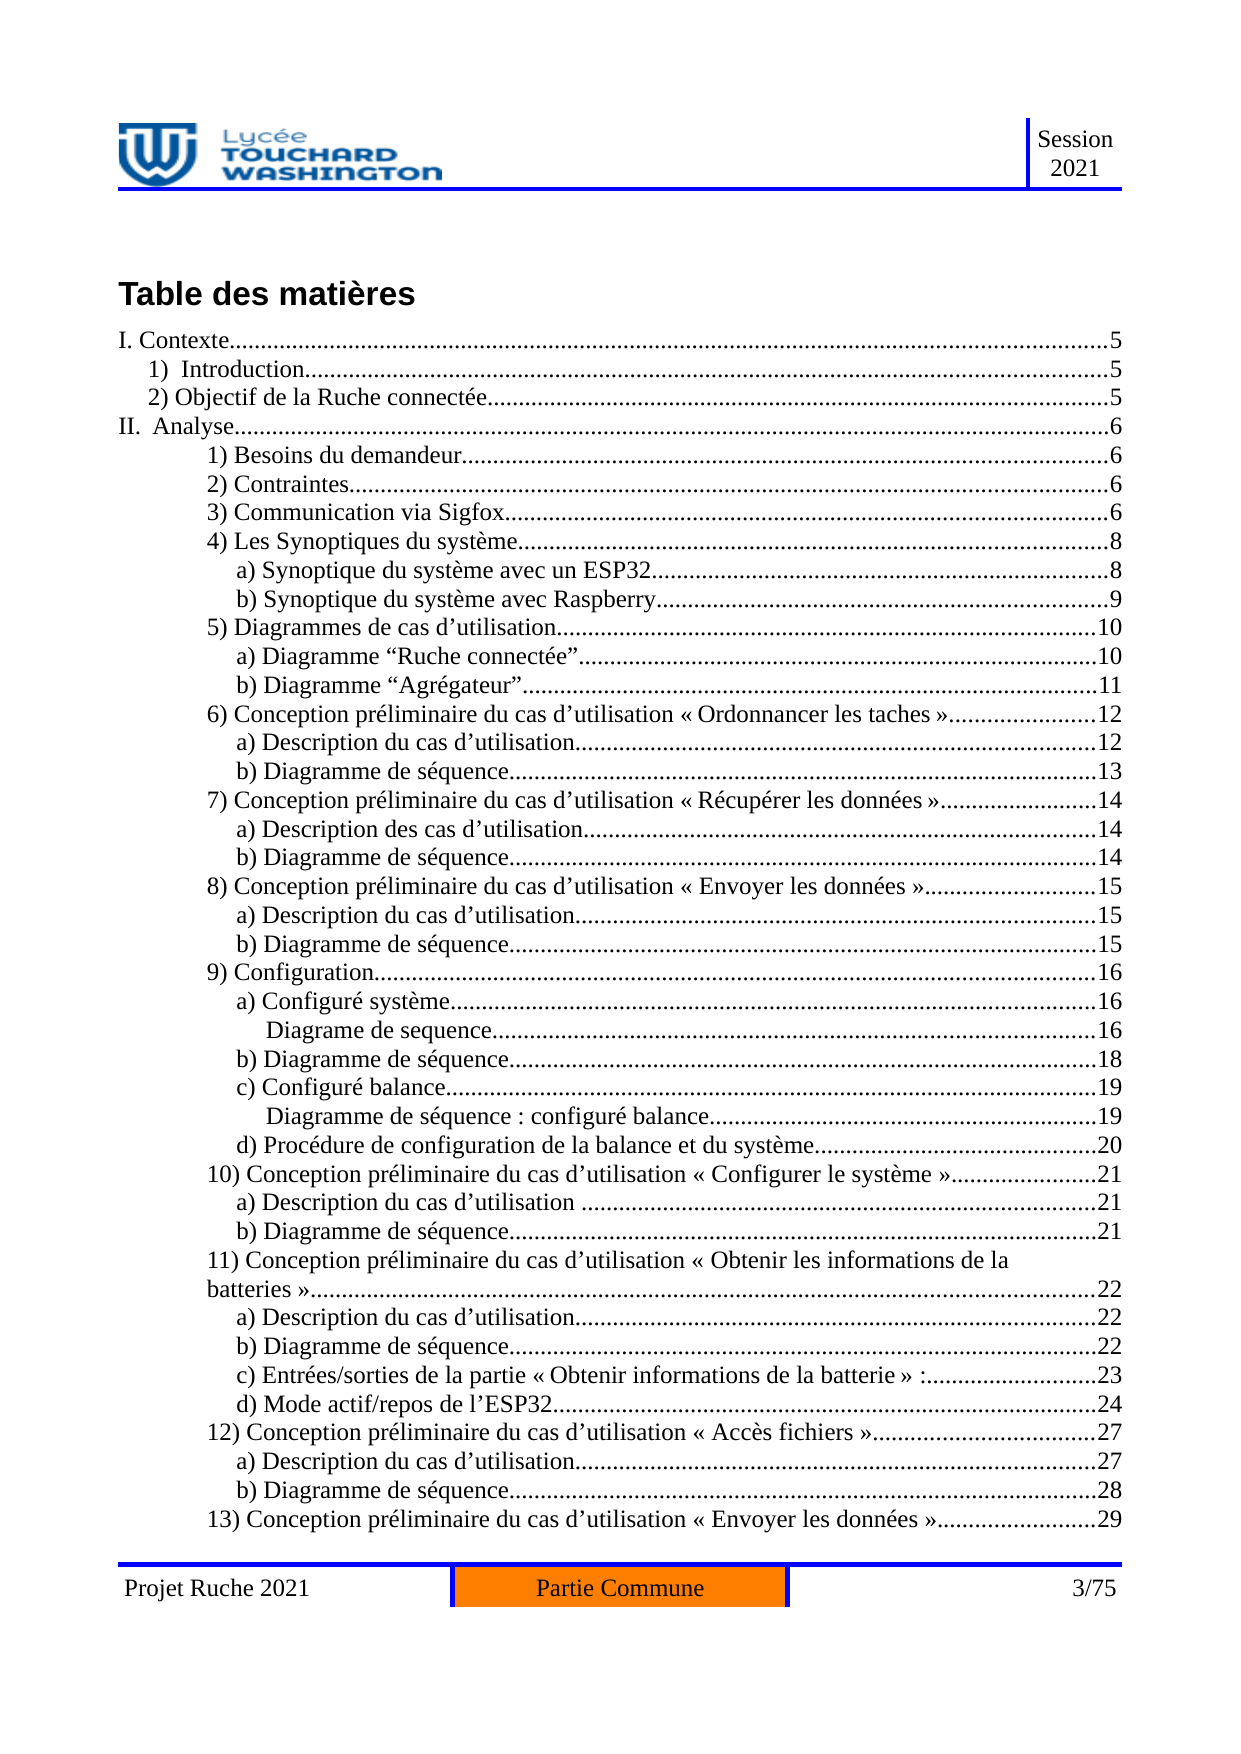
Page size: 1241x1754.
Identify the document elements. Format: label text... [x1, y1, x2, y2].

text b) Diagramme de séquence 15 [236, 929, 1122, 957]
text a) Description du cas d’utilisation 22 [236, 1302, 1122, 1331]
text Diagramme de séquence : configuré balance 19 [266, 1101, 1122, 1130]
text d) Procédure de configuration de la balance et du système. 20 [236, 1130, 1122, 1159]
text a) Description du cas d’utilisation 15 [236, 900, 1122, 929]
text b) Diagramme de séquence 13 [236, 756, 1122, 785]
text 1) Introduction 5 [148, 354, 1122, 382]
text b) Diagramme de séquence 14 [236, 842, 1122, 871]
text 5) Diagrammes de cas d’utilisation 10 [207, 612, 1122, 641]
text a) Configuré système 16 [236, 986, 1122, 1015]
text c) Configuré balance 19 [236, 1072, 1122, 1101]
subtitle Table des matières [118, 274, 1122, 312]
text a) Description des cas d’utilisation 14 [236, 814, 1122, 842]
text d) Mode actif/repos de l’ESP32 24 [236, 1389, 1122, 1417]
text 12) Conception préliminaire du cas d’utilisation « Accès fichiers » 27 [207, 1417, 1122, 1446]
text II. Analyse 6 [118, 411, 1122, 440]
text a) Description du cas d’utilisation 12 [236, 727, 1122, 756]
text c) Entrées/sorties de la partie « Obtenir informations de la batterie » : 23 [236, 1360, 1122, 1389]
text b) Diagramme de séquence 22 [236, 1331, 1122, 1360]
text 1) Besoins du demandeur 6 [207, 440, 1122, 469]
text I. Contexte 5 [118, 325, 1122, 354]
text 9) Configuration 16 [207, 957, 1122, 986]
text 6) Conception préliminaire du cas d’utilisation « Ordonnancer les taches » 12 [207, 699, 1122, 727]
text 8) Conception préliminaire du cas d’utilisation « Envoyer les données ». 15 [207, 871, 1122, 900]
text 7) Conception préliminaire du cas d’utilisation « Récupérer les données » 14 [207, 785, 1122, 814]
text 11) Conception préliminaire du cas d’utilisation « Obtenir les informations de la batteries ». 22 [207, 1245, 1122, 1302]
text b) Diagramme de séquence 21 [236, 1216, 1122, 1245]
picture [118, 123, 442, 187]
text a) Description du cas d’utilisation 27 [236, 1446, 1122, 1475]
text 4) Les Synoptiques du système 8 [207, 526, 1122, 555]
text 2) Objectif de la Ruche connectée 5 [148, 382, 1122, 411]
text b) Diagramme de séquence 18 [236, 1044, 1122, 1072]
text b) Diagramme “Agrégateur” 11 [236, 670, 1122, 699]
text 10) Conception préliminaire du cas d’utilisation « Configurer le système ». 21 [207, 1159, 1122, 1187]
text b) Diagramme de séquence 28 [236, 1475, 1122, 1504]
text a) Description du cas d’utilisation 21 [236, 1187, 1122, 1216]
text 2) Contraintes 6 [207, 469, 1122, 497]
text a) Synoptique du système avec un ESP32 8 [236, 555, 1122, 584]
text b) Synoptique du système avec Raspberry 9 [236, 584, 1122, 612]
text 3) Communication via Sigfox 6 [207, 497, 1122, 526]
text Diagrame de sequence 16 [266, 1015, 1122, 1044]
text a) Diagramme “Ruche connectée” 10 [236, 641, 1122, 670]
text 13) Conception préliminaire du cas d’utilisation « Envoyer les données ». 29 [207, 1504, 1122, 1532]
